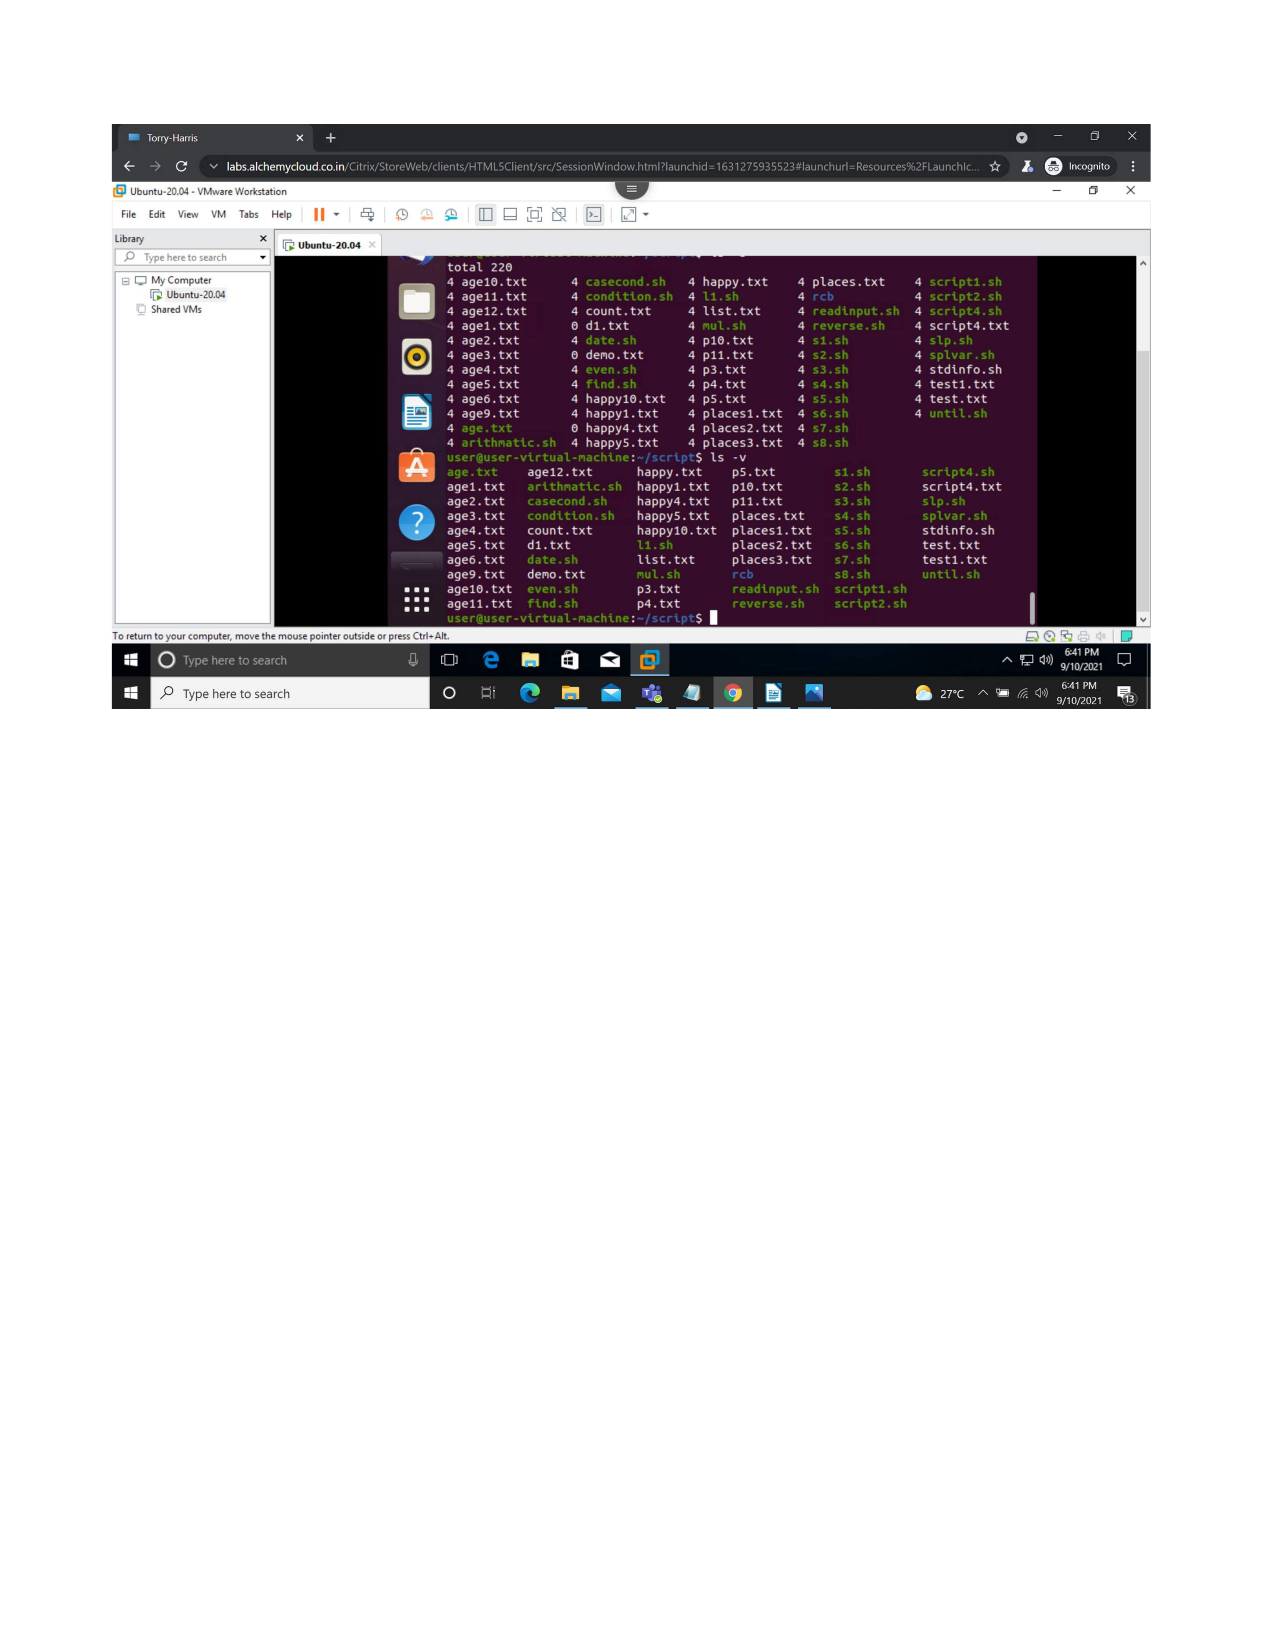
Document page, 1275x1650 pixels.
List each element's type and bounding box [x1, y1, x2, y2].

picture [111, 124, 1151, 709]
